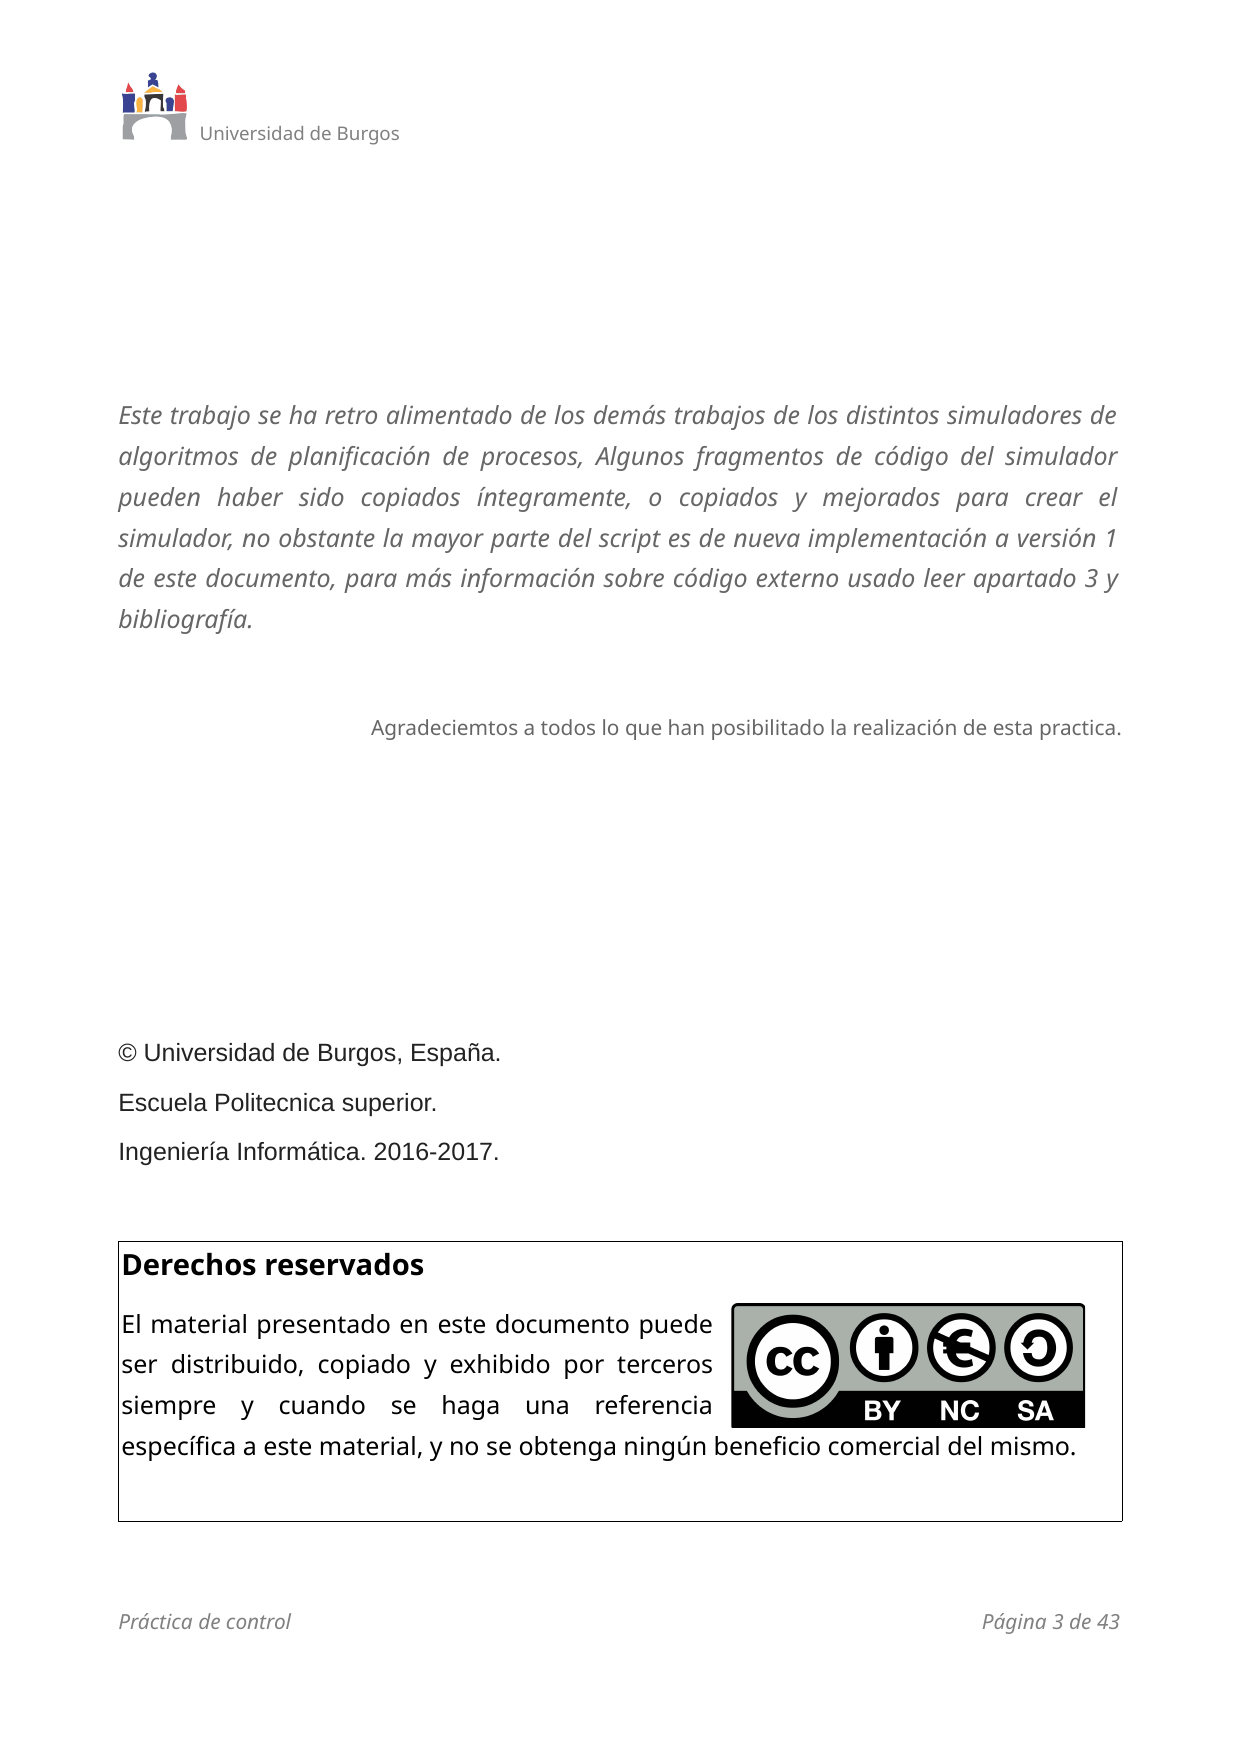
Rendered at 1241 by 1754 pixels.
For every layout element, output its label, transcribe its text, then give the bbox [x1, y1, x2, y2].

text © Universidad de Burgos, España. [118, 1038, 1122, 1067]
text Ingeniería Informática. 2016-2017. [118, 1137, 1122, 1165]
picture [731, 1303, 1085, 1428]
text Escuela Politecnica superior. [118, 1087, 1122, 1116]
picture [117, 72, 189, 142]
text El material presentado en este documento puede ser distribuido, copiado y exhibido por terceros siempre y cuando se haga una referencia específica a este material, y no se obtenga ningún beneficio comercial del mismo. [119, 1303, 1122, 1463]
text Derechos reservados [119, 1242, 1122, 1284]
text Agradeciemtos a todos lo que han posibilitado la realización de esta practica. [118, 713, 1122, 741]
text Este trabajo se ha retro alimentado de los demás trabajos de los distintos simuladores de algoritmos de planificación de procesos, Algunos fragmentos de código del simulador pueden haber sido copiados íntegramente, o copiados y mejorados para crear el simulador, no obstante la mayor parte del script es de nueva implementación a versión 1 de este documento, para más información sobre código externo usado leer apartado 3 y bibliografía. [118, 398, 1122, 636]
